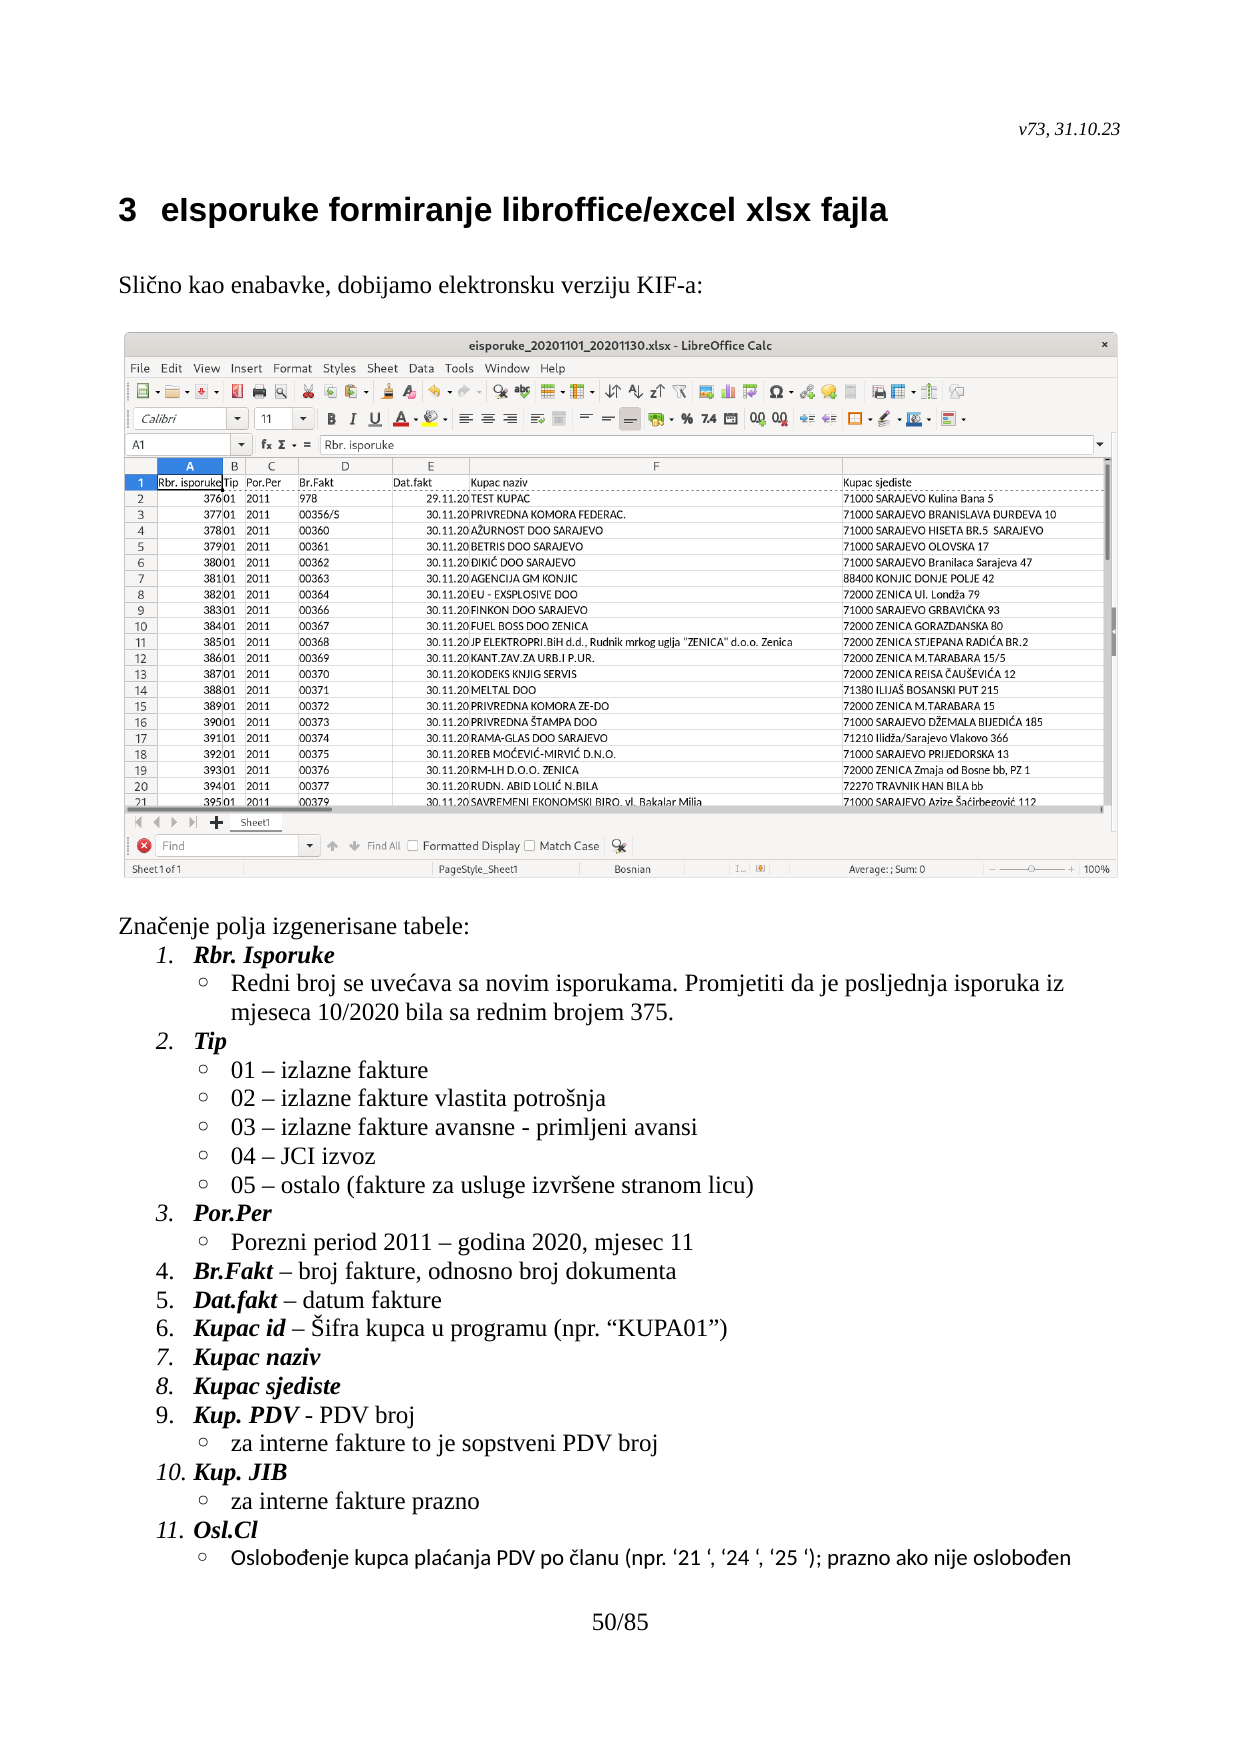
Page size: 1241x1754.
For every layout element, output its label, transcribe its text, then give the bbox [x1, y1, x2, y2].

list 02 – izlazne fakture vlastita potrošnja [193, 1083, 1122, 1112]
picture [118, 327, 1123, 883]
list Kupac naziv [156, 1342, 1122, 1371]
list Oslobođenje kupca plaćanja PDV po članu (npr. ‘21 ‘, ‘24 ‘, ‘25 ‘); prazno ako nije oslobođen [193, 1543, 1122, 1571]
list Porezni period 2011 – godina 2020, mjesec 11 [193, 1227, 1122, 1256]
list 05 – ostalo (fakture za usluge izvršene stranom licu) [193, 1170, 1122, 1198]
list Kup. PDV - PDV broj [156, 1400, 1122, 1428]
list Osl.Cl [156, 1515, 1122, 1543]
list Tip [156, 1026, 1122, 1055]
list Redni broj se uvećava sa novim isporukama. Promjetiti da je posljednja isporuka iz mjeseca 10/2020 bila sa rednim brojem 375. [193, 968, 1122, 1026]
list Kup. JIB [156, 1457, 1122, 1486]
list Kupac sjediste [156, 1371, 1122, 1400]
list 01 – izlazne fakture [193, 1055, 1122, 1083]
list Kupac id – Šifra kupca u programu (npr. “KUPA01”) [156, 1313, 1122, 1342]
text Značenje polja izgenerisane tabele: [118, 911, 1122, 940]
list 04 – JCI izvoz [193, 1141, 1122, 1170]
list Br.Fakt – broj fakture, odnosno broj dokumenta [156, 1256, 1122, 1285]
list za interne fakture to je sopstveni PDV broj [193, 1428, 1122, 1457]
list 03 – izlazne fakture avansne - primljeni avansi [193, 1112, 1122, 1141]
list Por.Per [156, 1198, 1122, 1227]
list za interne fakture prazno [193, 1486, 1122, 1515]
subtitle eIsporuke formiranje libroffice/excel xlsx fajla [118, 190, 1122, 229]
list Dat.fakt – datum fakture [156, 1285, 1122, 1313]
text Slično kao enabavke, dobijamo elektronsku verziju KIF-a: [118, 270, 1122, 299]
list Rbr. Isporuke [156, 940, 1122, 968]
